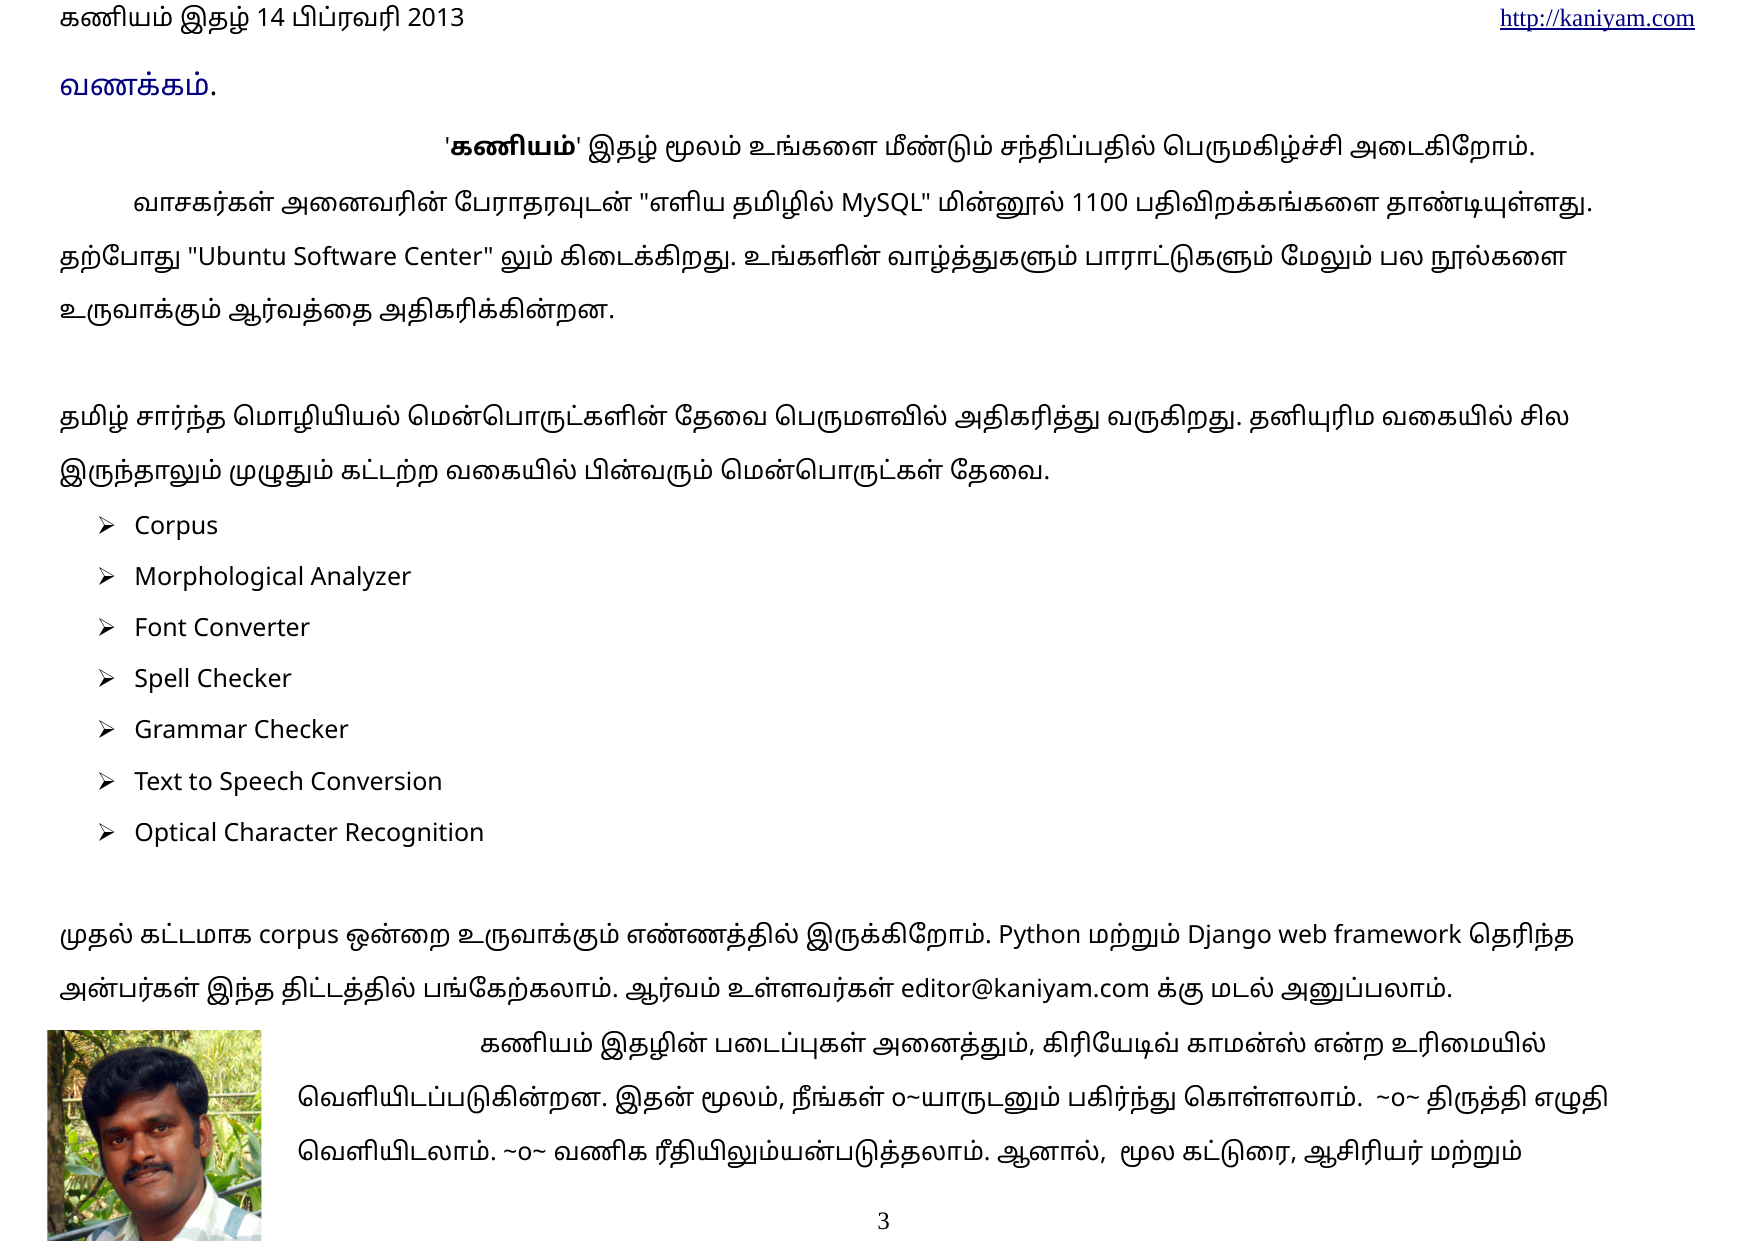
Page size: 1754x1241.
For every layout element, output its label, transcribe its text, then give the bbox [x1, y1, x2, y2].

list Spell Checker [97, 661, 1695, 695]
text வாசகர்கள் அனைவரின் பேராதரவுடன் "எளிய தமிழில் MySQL" மின்னூல் 1100 பதிவிறக்கங்களை தாண்டியுள்ளது. தற்போது "Ubuntu Software Center" லும் கிடைக்கிறது. உங்களின் வாழ்த்துகளும் பாராட்டுகளும் மேலும் பல நூல்களை உருவாக்கும் ஆர்வத்தை அதிகரிக்கின்றன. [59, 184, 1695, 329]
list Grammar Checker [97, 712, 1695, 746]
text கணியம் இதழின் படைப்புகள் அனைத்தும், கிரியேடிவ் காமன்ஸ் என்ற உரிமையில் வெளியிடப்படுகின்றன. இதன் மூலம், நீங்கள் o~யாருடனும் பகிர்ந்து கொள்ளலாம். ~o~ திருத்தி எழுதி வெளியிடலாம். ~o~ வணிக ரீதியிலும்யன்படுத்தலாம். ஆனால், மூல கட்டுரை, ஆசிரியர் மற்றும் [297, 1026, 1695, 1171]
text தமிழ் சார்ந்த மொழியியல் மென்பொருட்களின் தேவை பெருமளவில் அதிகரித்து வருகிறது. தனியுரிம வகையில் சில இருந்தாலும் முழுதும் கட்டற்ற வகையில் பின்வரும் மென்பொருட்கள் தேவை. [59, 398, 1695, 489]
list Corpus [97, 508, 1695, 542]
list Text to Speech Conversion [97, 763, 1695, 797]
list Optical Character Recognition [97, 814, 1695, 848]
list Morphological Analyzer [97, 559, 1695, 593]
picture [47, 1030, 262, 1241]
text முதல் கட்டமாக corpus ஒன்றை உருவாக்கும் எண்ணத்தில் இருக்கிறோம். Python மற்றும் Django web framework தெரிந்த அன்பர்கள் இந்த திட்டத்தில் பங்கேற்கலாம். ஆர்வம் உள்ளவர்கள் editor@kaniyam.com க்கு மடல் அனுப்பலாம். [59, 916, 1695, 1007]
text வணக்கம். [59, 64, 1695, 107]
text 'கணியம்' இதழ் மூலம் உங்களை மீண்டும் சந்திப்பதில் பெருமகிழ்ச்சி அடைகிறோம். [59, 129, 1695, 166]
list Font Converter [97, 610, 1695, 644]
